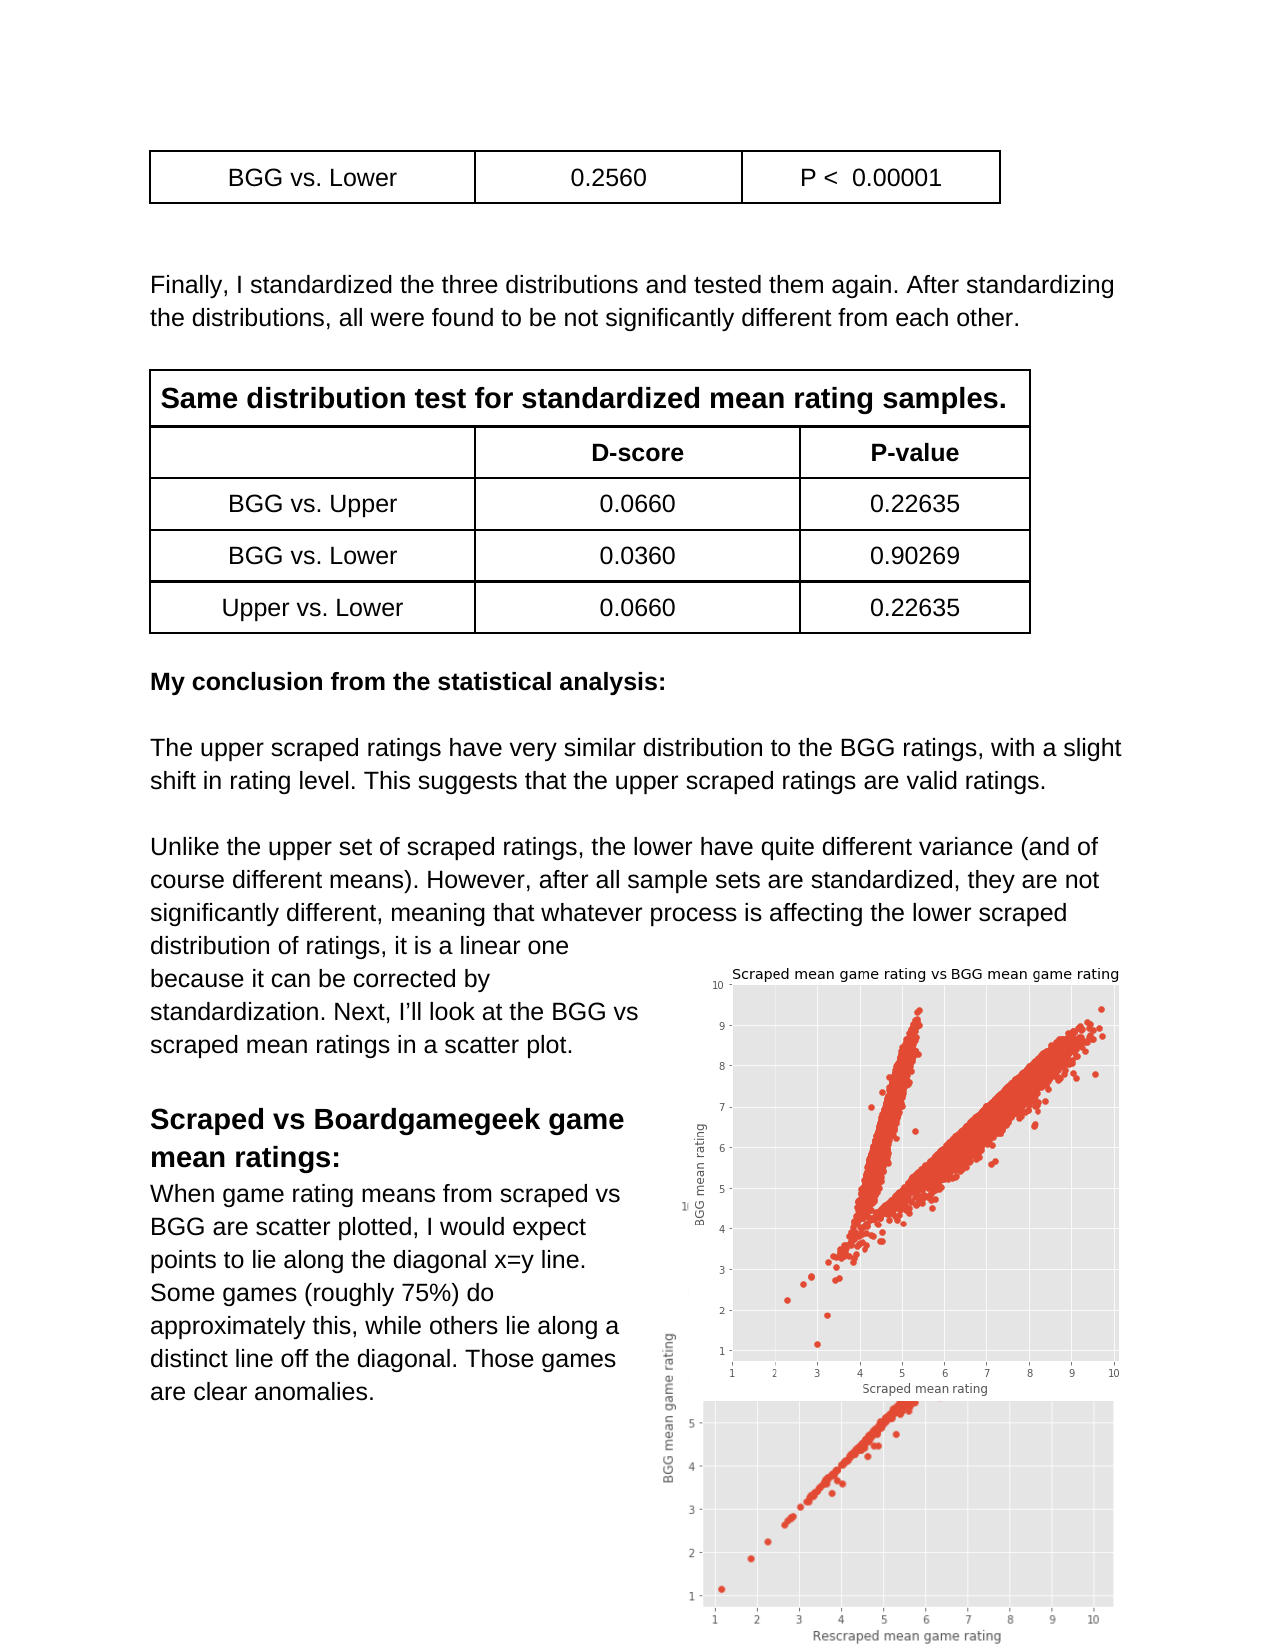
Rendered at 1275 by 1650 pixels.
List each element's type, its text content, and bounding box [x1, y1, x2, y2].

table_cell 0.22635 [801, 583, 1029, 632]
table_header Same distribution test for standardized mean rating samples. [151, 371, 1029, 425]
text Unlike the upper set of scraped ratings, the lower have quite different variance (and of course different means). However, after all sample sets are standardized, they are not significantly different, meaning that whatever process is affecting the lower scraped distribution of ratings, it is a linear one because it can be corrected by standardization. Next, I’ll look at the BGG vs scraped mean ratings in a scatter plot. [150, 832, 1125, 1059]
table_cell BGG vs. Upper [151, 479, 474, 529]
table_cell BGG vs. Lower [151, 531, 474, 580]
text Finally, I standardized the three distributions and tested them again. After standardizing the distributions, all were found to be not significantly different from each other. [150, 270, 1125, 332]
table_cell BGG vs. Lower [151, 152, 474, 202]
table_cell [151, 428, 474, 477]
text When game rating means from scraped vs BGG are scatter plotted, I would expect points to lie along the diagonal x=y line. Some games (roughly 75%) do approximately this, while others lie along a distinct line off the diagonal. Those games are clear anomalies. [150, 1179, 688, 1406]
table_cell 0.2560 [476, 152, 741, 202]
table_cell 0.90269 [801, 531, 1029, 580]
text Scraped vs Boardgamegeek game mean ratings: [150, 1102, 688, 1174]
table_cell P < 0.00001 [743, 152, 999, 202]
table_cell 0.0660 [476, 583, 799, 632]
table_cell D-score [476, 428, 799, 477]
table_cell Upper vs. Lower [151, 583, 474, 632]
picture [656, 961, 1125, 1650]
table_cell 0.0660 [476, 479, 799, 529]
text The upper scraped ratings have very similar distribution to the BGG ratings, with a slight shift in rating level. This suggests that the upper scraped ratings are valid ratings. [150, 733, 1125, 795]
table_cell P-value [801, 428, 1029, 477]
table_cell 0.22635 [801, 479, 1029, 529]
text My conclusion from the statistical analysis: [150, 667, 1125, 696]
table_cell 0.0360 [476, 531, 799, 580]
